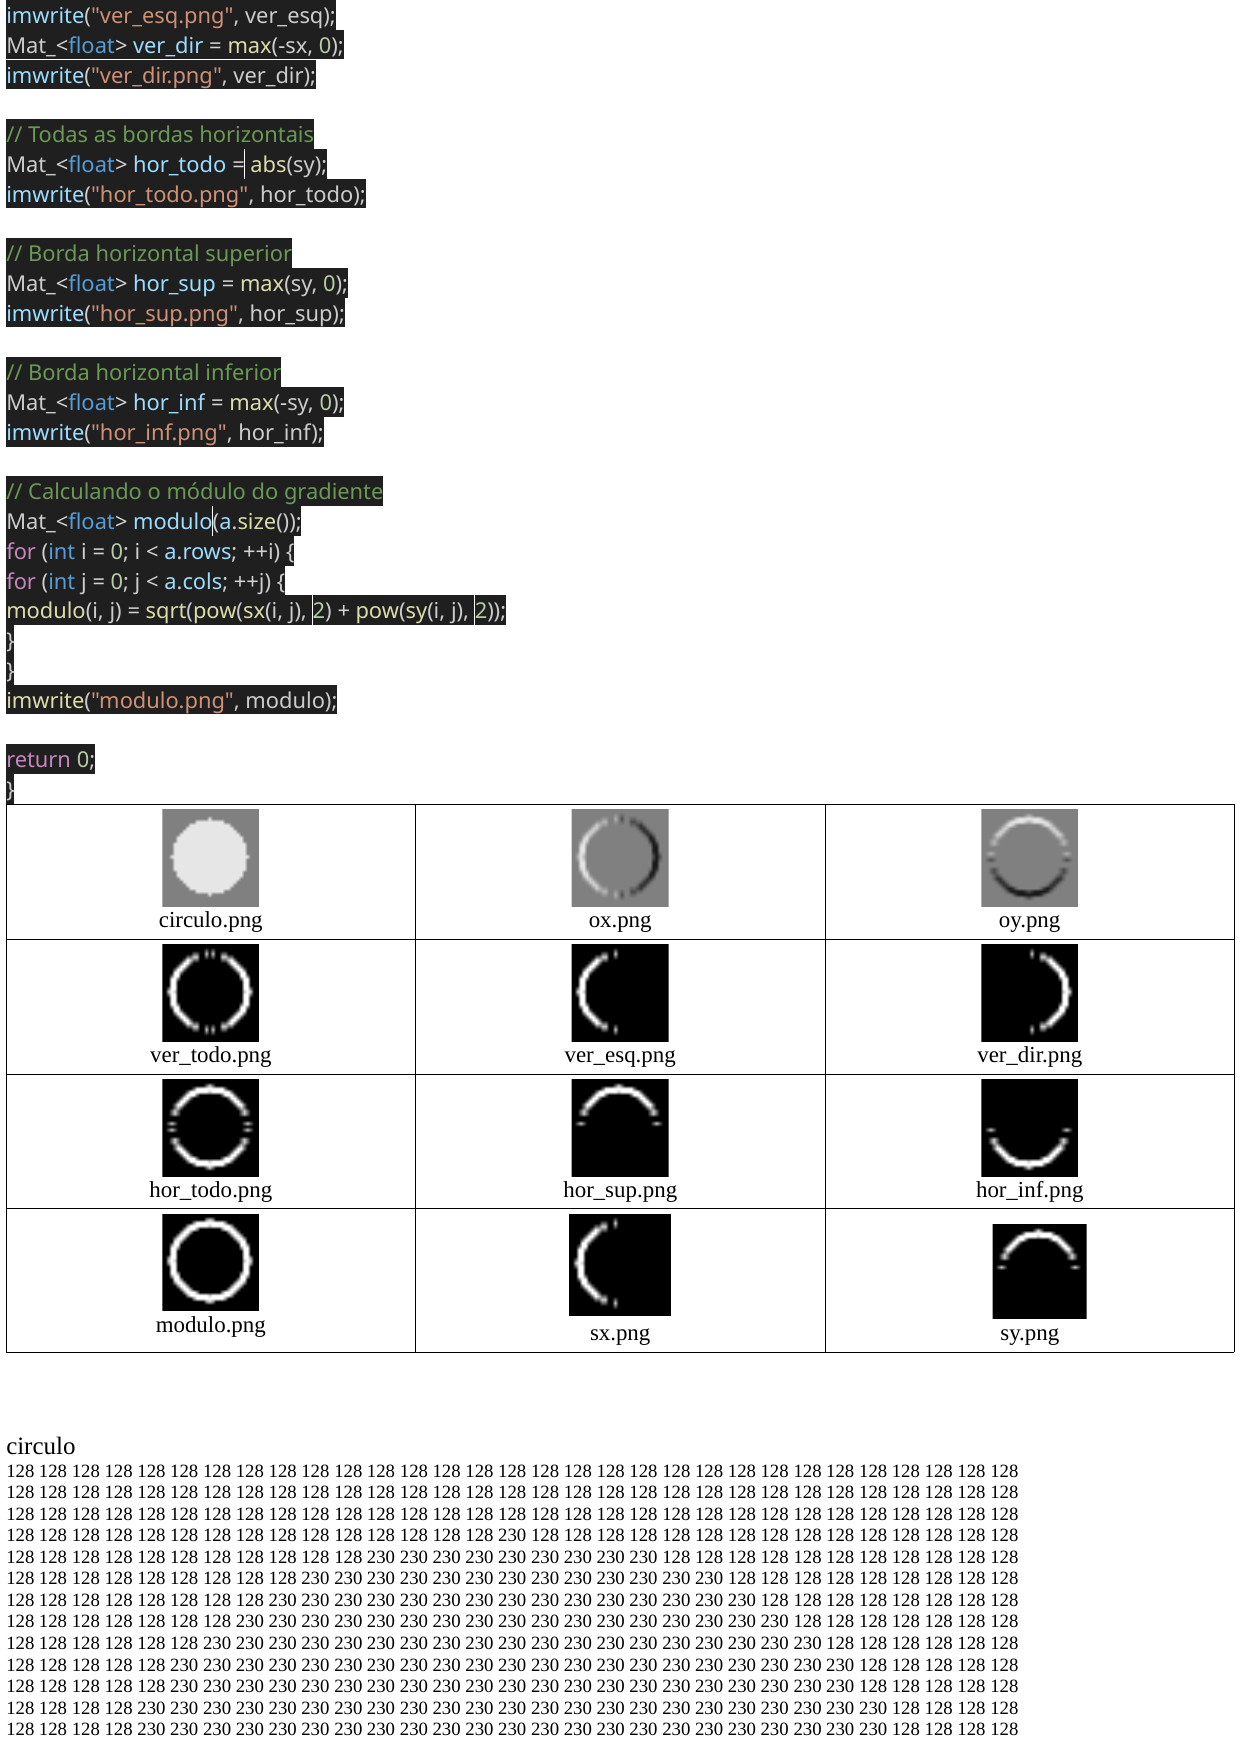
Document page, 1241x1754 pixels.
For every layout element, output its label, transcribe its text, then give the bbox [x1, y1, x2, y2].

table_cell hor_inf.png [826, 1075, 1234, 1208]
text } [6, 625, 1234, 655]
text Mat_<float> modulo(a.size()); [6, 506, 1234, 536]
table_cell sx.png [416, 1209, 825, 1352]
picture [162, 1214, 259, 1311]
text 128 128 128 128 128 128 128 128 128 128 128 128 128 128 128 230 128 128 128 128 128 128 128 128 128 128 128 128 128 128 128 [6, 1524, 1234, 1546]
text imwrite("modulo.png", modulo); [6, 685, 1234, 714]
text } [6, 655, 1234, 685]
text circulo [6, 1431, 1234, 1459]
text imwrite("ver_esq.png", ver_esq); [6, 0, 1234, 30]
picture [571, 1079, 669, 1177]
picture [162, 809, 259, 907]
text 128 128 128 128 230 230 230 230 230 230 230 230 230 230 230 230 230 230 230 230 230 230 230 230 230 230 230 128 128 128 128 [6, 1718, 1234, 1740]
text Mat_<float> hor_sup = max(sy, 0); [6, 268, 1234, 298]
text for (int j = 0; j < a.cols; ++j) { [6, 566, 1234, 595]
picture [162, 1079, 259, 1177]
text imwrite("ver_dir.png", ver_dir); [6, 59, 1234, 89]
text imwrite("hor_inf.png", hor_inf); [6, 417, 1234, 447]
text 128 128 128 128 128 128 128 230 230 230 230 230 230 230 230 230 230 230 230 230 230 230 230 230 128 128 128 128 128 128 128 [6, 1610, 1234, 1632]
text modulo(i, j) = sqrt(pow(sx(i, j), 2) + pow(sy(i, j), 2)); [6, 595, 1234, 625]
picture [992, 1224, 1087, 1319]
text // Borda horizontal superior [6, 238, 1234, 268]
text return 0; [6, 744, 1234, 774]
table_cell modulo.png [7, 1209, 415, 1352]
picture [162, 944, 259, 1042]
table_cell ver_esq.png [416, 940, 825, 1073]
text 128 128 128 128 128 128 128 128 128 128 128 230 230 230 230 230 230 230 230 230 128 128 128 128 128 128 128 128 128 128 128 [6, 1546, 1234, 1567]
picture [571, 944, 669, 1042]
text // Borda horizontal inferior [6, 357, 1234, 387]
text } [6, 774, 1234, 804]
table_cell hor_todo.png [7, 1075, 415, 1208]
text // Todas as bordas horizontais [6, 119, 1234, 149]
text 128 128 128 128 128 128 128 128 128 128 128 128 128 128 128 128 128 128 128 128 128 128 128 128 128 128 128 128 128 128 128 [6, 1503, 1234, 1524]
table_cell ver_todo.png [7, 940, 415, 1073]
picture [981, 809, 1078, 907]
table_cell hor_sup.png [416, 1075, 825, 1208]
text for (int i = 0; i < a.rows; ++i) { [6, 536, 1234, 566]
text 128 128 128 128 128 128 128 128 230 230 230 230 230 230 230 230 230 230 230 230 230 230 230 128 128 128 128 128 128 128 128 [6, 1589, 1234, 1610]
table_header ox.png [416, 805, 825, 939]
picture [569, 1214, 671, 1316]
table_cell sy.png [826, 1209, 1234, 1352]
text 128 128 128 128 128 128 128 128 128 128 128 128 128 128 128 128 128 128 128 128 128 128 128 128 128 128 128 128 128 128 128 [6, 1481, 1234, 1503]
table_header circulo.png [7, 805, 415, 939]
text Mat_<float> hor_inf = max(-sy, 0); [6, 387, 1234, 417]
text 128 128 128 128 128 230 230 230 230 230 230 230 230 230 230 230 230 230 230 230 230 230 230 230 230 230 128 128 128 128 128 [6, 1675, 1234, 1697]
picture [981, 1079, 1078, 1177]
text // Calculando o módulo do gradiente [6, 476, 1234, 506]
picture [571, 809, 669, 907]
table_cell ver_dir.png [826, 940, 1234, 1073]
text 128 128 128 128 128 230 230 230 230 230 230 230 230 230 230 230 230 230 230 230 230 230 230 230 230 230 128 128 128 128 128 [6, 1653, 1234, 1675]
picture [981, 944, 1078, 1042]
table_header oy.png [826, 805, 1234, 939]
text 128 128 128 128 128 128 128 128 128 128 128 128 128 128 128 128 128 128 128 128 128 128 128 128 128 128 128 128 128 128 128 [6, 1459, 1234, 1481]
text 128 128 128 128 128 128 230 230 230 230 230 230 230 230 230 230 230 230 230 230 230 230 230 230 230 128 128 128 128 128 128 [6, 1632, 1234, 1653]
text 128 128 128 128 230 230 230 230 230 230 230 230 230 230 230 230 230 230 230 230 230 230 230 230 230 230 230 128 128 128 128 [6, 1697, 1234, 1718]
text imwrite("hor_todo.png", hor_todo); [6, 179, 1234, 208]
text Mat_<float> hor_todo = abs(sy); [6, 149, 1234, 179]
text Mat_<float> ver_dir = max(-sx, 0); [6, 30, 1234, 59]
text 128 128 128 128 128 128 128 128 128 230 230 230 230 230 230 230 230 230 230 230 230 230 128 128 128 128 128 128 128 128 128 [6, 1567, 1234, 1589]
text imwrite("hor_sup.png", hor_sup); [6, 298, 1234, 327]
